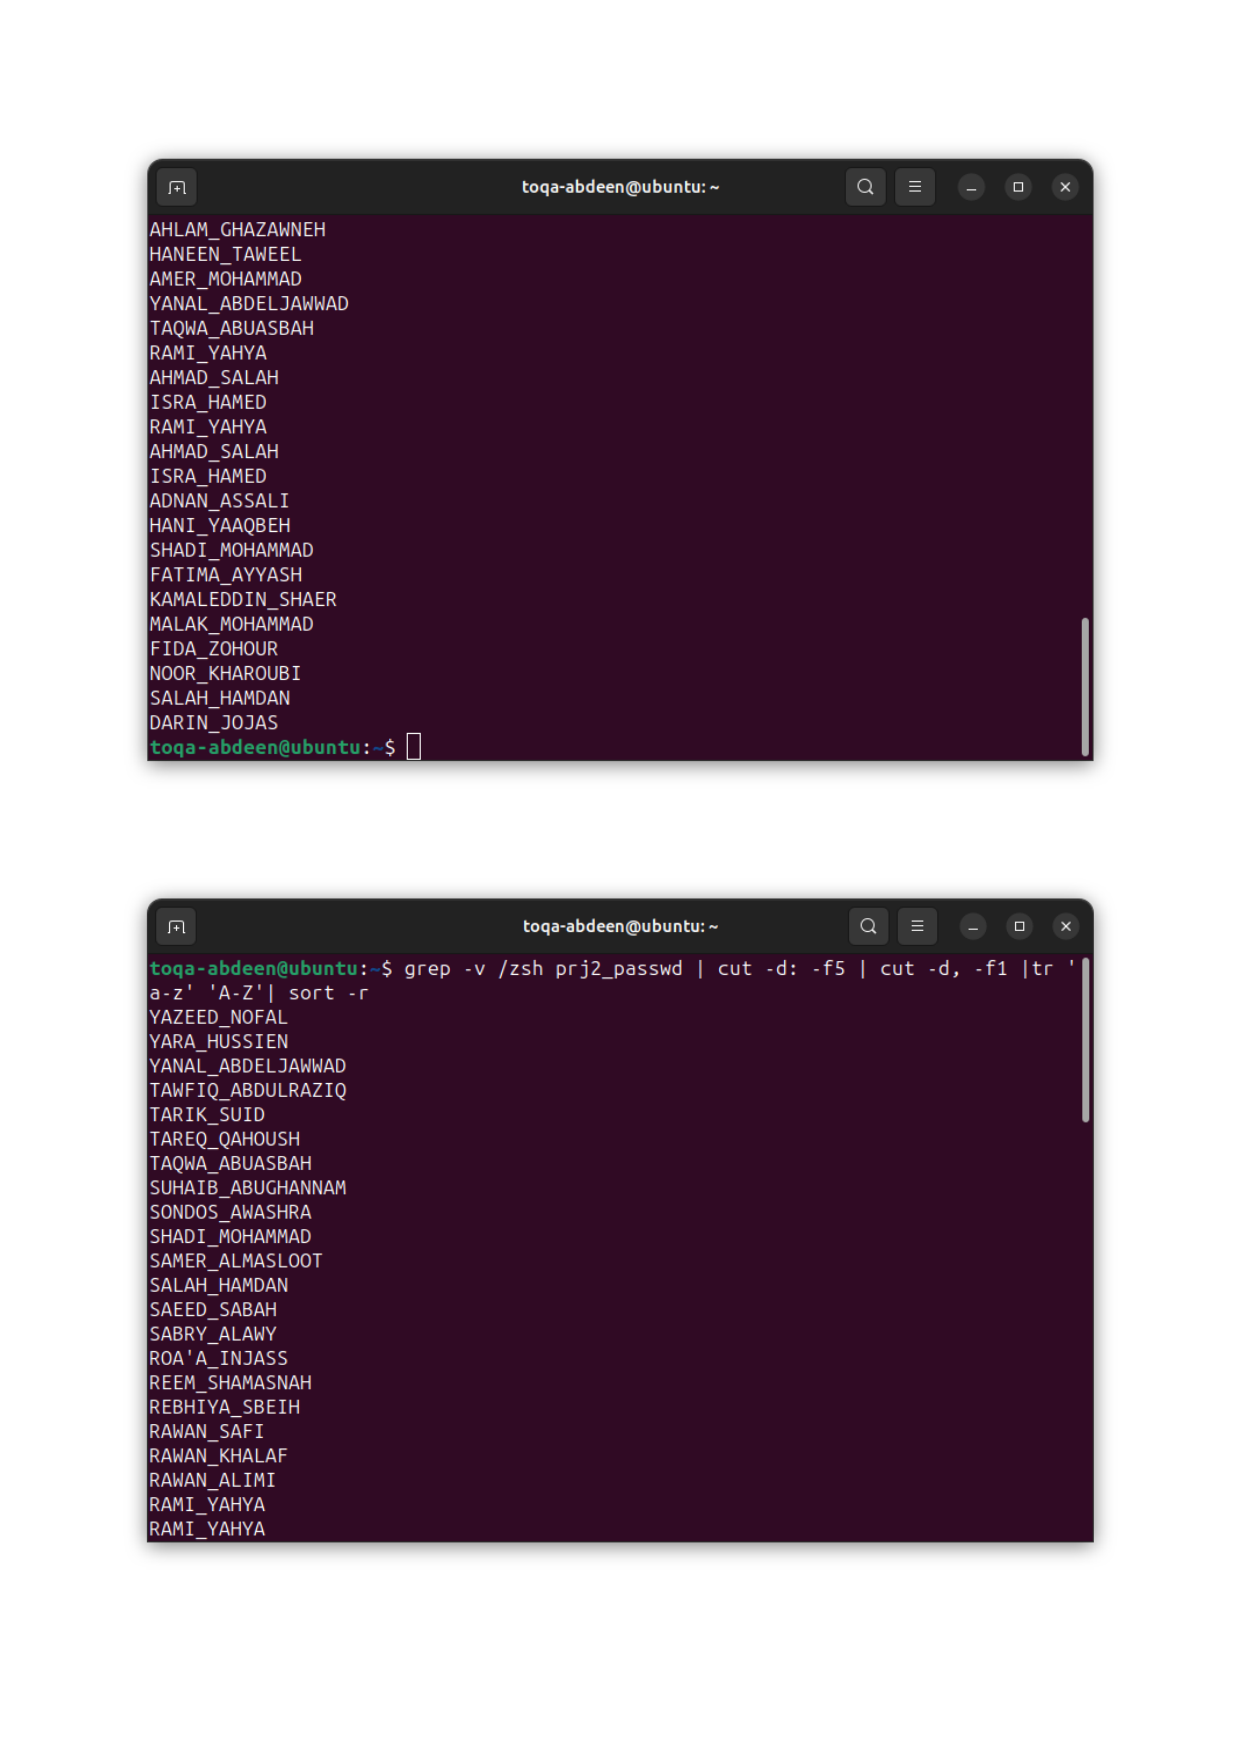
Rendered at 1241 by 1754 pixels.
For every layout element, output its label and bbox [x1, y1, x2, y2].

picture [118, 873, 1123, 1575]
picture [118, 133, 1123, 794]
